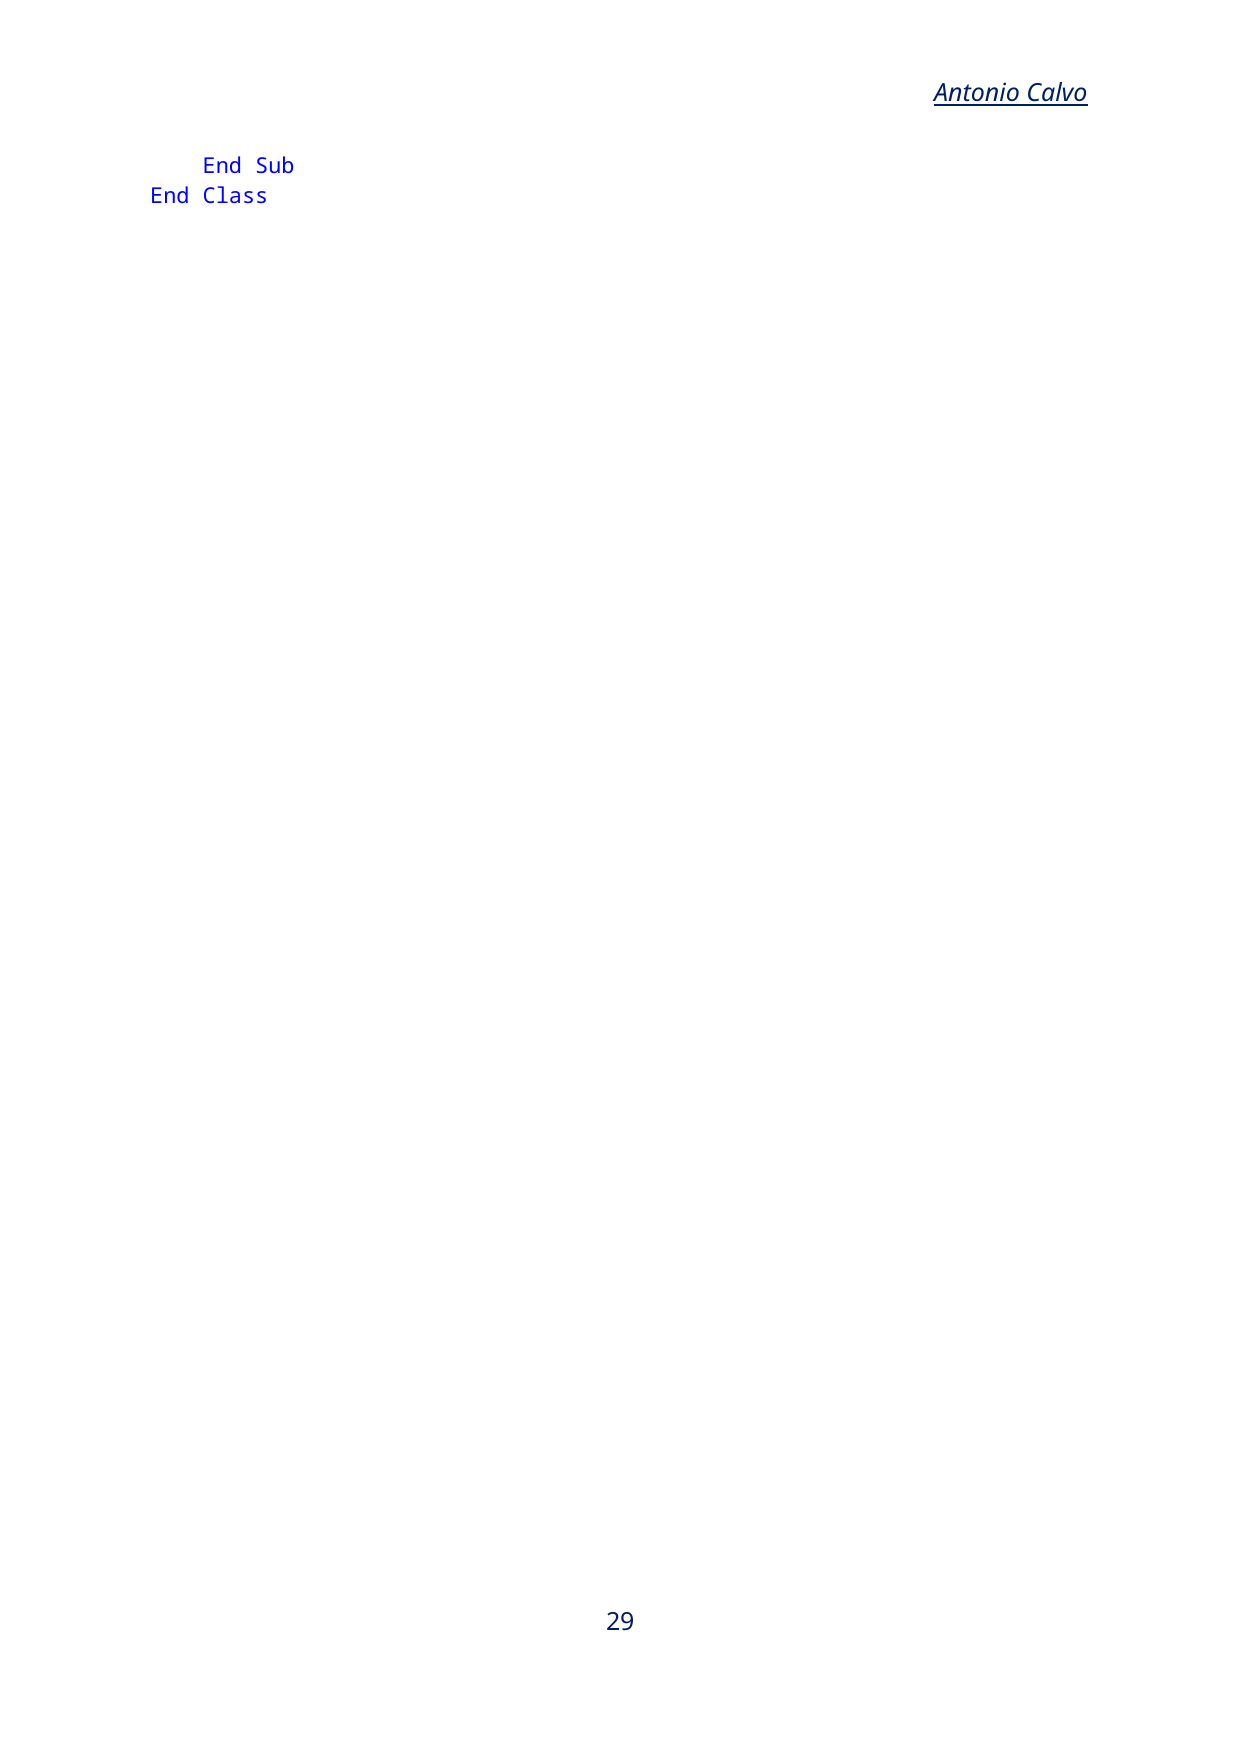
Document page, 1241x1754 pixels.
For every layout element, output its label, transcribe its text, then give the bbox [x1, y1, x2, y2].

text End Class [150, 180, 1090, 209]
text End Sub [150, 150, 1090, 180]
